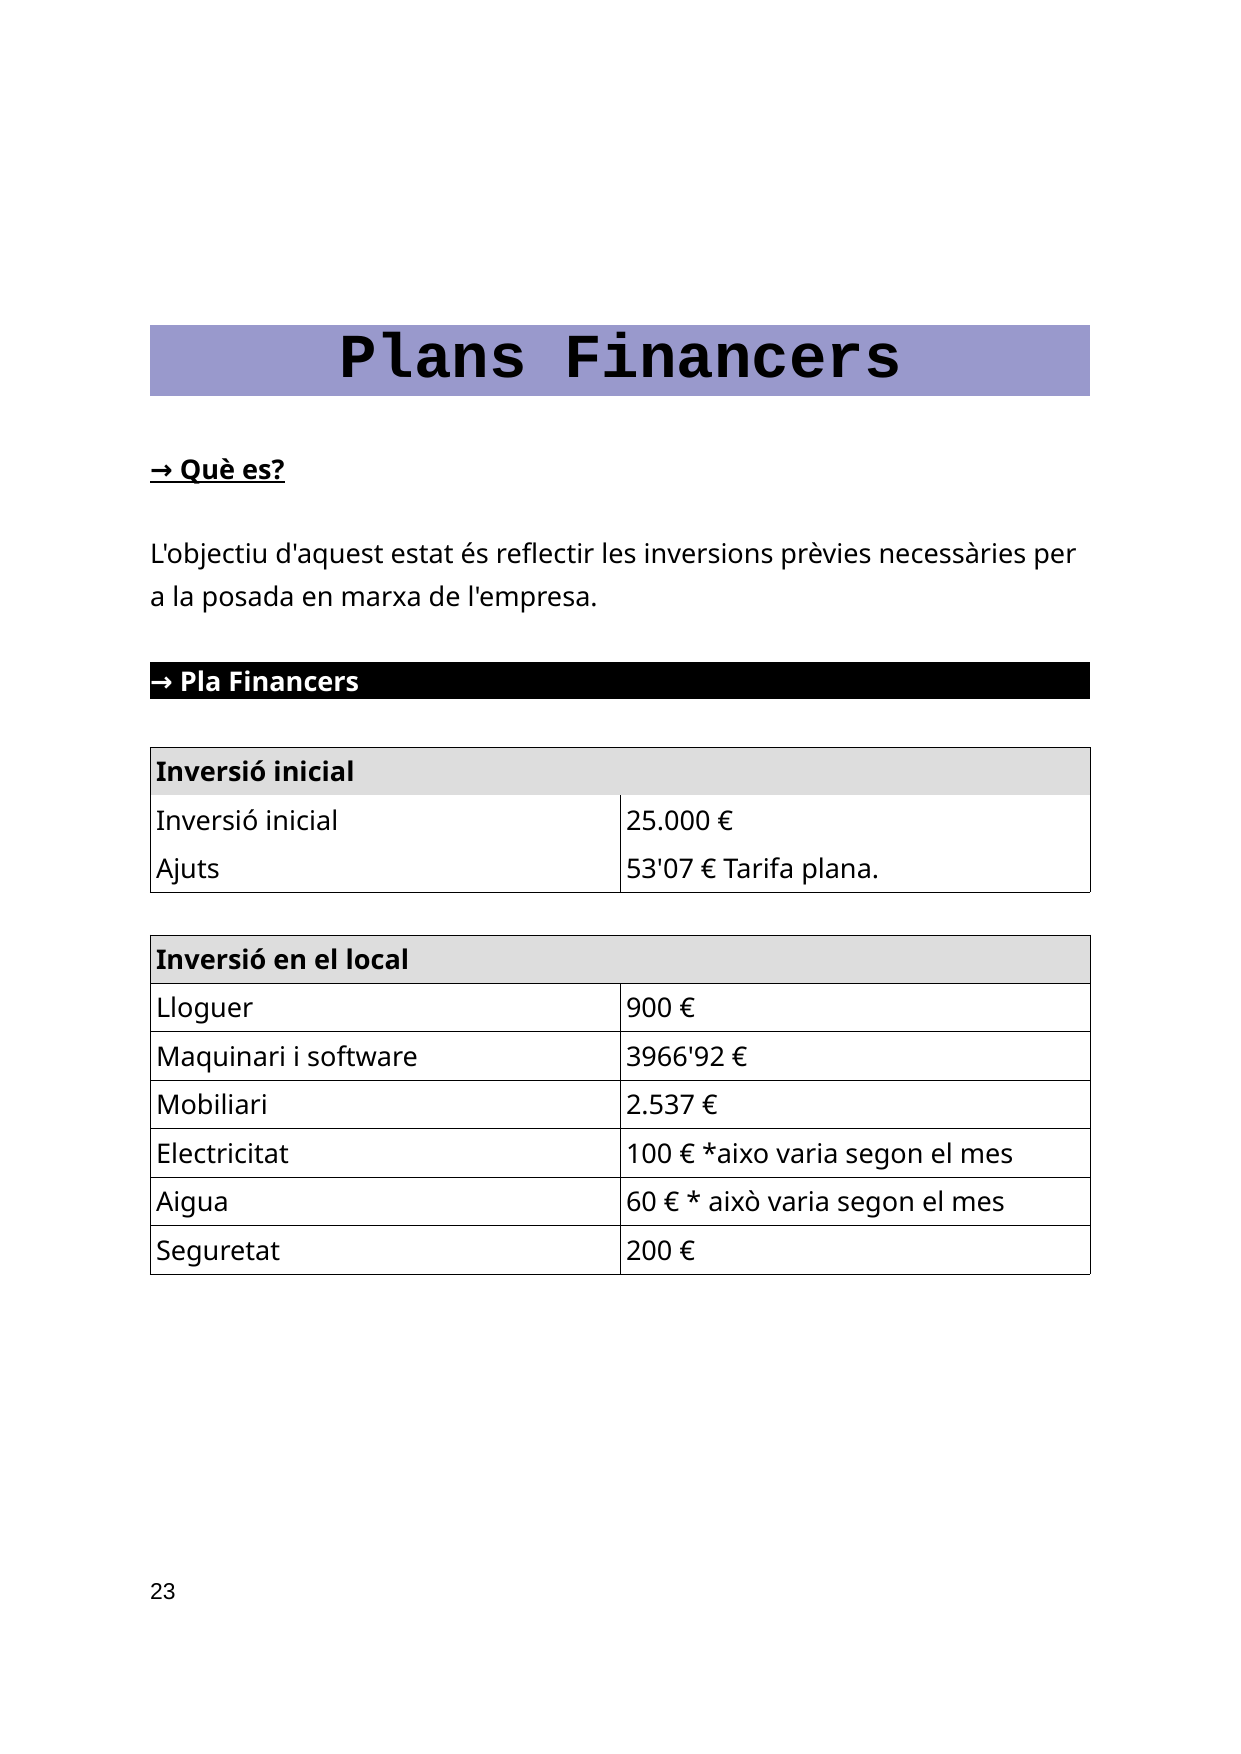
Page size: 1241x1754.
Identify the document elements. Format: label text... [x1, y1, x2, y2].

table_cell 3966'92 € [621, 1032, 1090, 1080]
text Plans Financers [150, 325, 1090, 396]
table_cell 60 € * això varia segon el mes [621, 1178, 1090, 1225]
table_cell 200 € [621, 1226, 1090, 1274]
table_cell Lloguer [151, 984, 620, 1031]
table_cell Mobiliari [151, 1081, 620, 1128]
text → Pla Financers [150, 662, 1090, 699]
text L'objectiu d'aquest estat és reflectir les inversions prèvies necessàries per a la posada en marxa de l'empresa. [150, 535, 1090, 614]
text → Què es? [150, 450, 1090, 487]
table_cell Inversió inicial [151, 795, 620, 844]
table_cell 25.000 € [621, 795, 1090, 844]
table_cell 53'07 € Tarifa plana. [621, 844, 1090, 892]
table_cell 100 € *aixo varia segon el mes [621, 1129, 1090, 1177]
table_header Inversió en el local [151, 936, 1090, 983]
table_cell 2.537 € [621, 1081, 1090, 1128]
table_cell Aigua [151, 1178, 620, 1225]
table_header Inversió inicial [151, 748, 1090, 795]
table_cell Maquinari i software [151, 1032, 620, 1080]
table_cell Ajuts [151, 844, 620, 892]
table_cell Electricitat [151, 1129, 620, 1177]
table_cell Seguretat [151, 1226, 620, 1274]
table_cell 900 € [621, 984, 1090, 1031]
